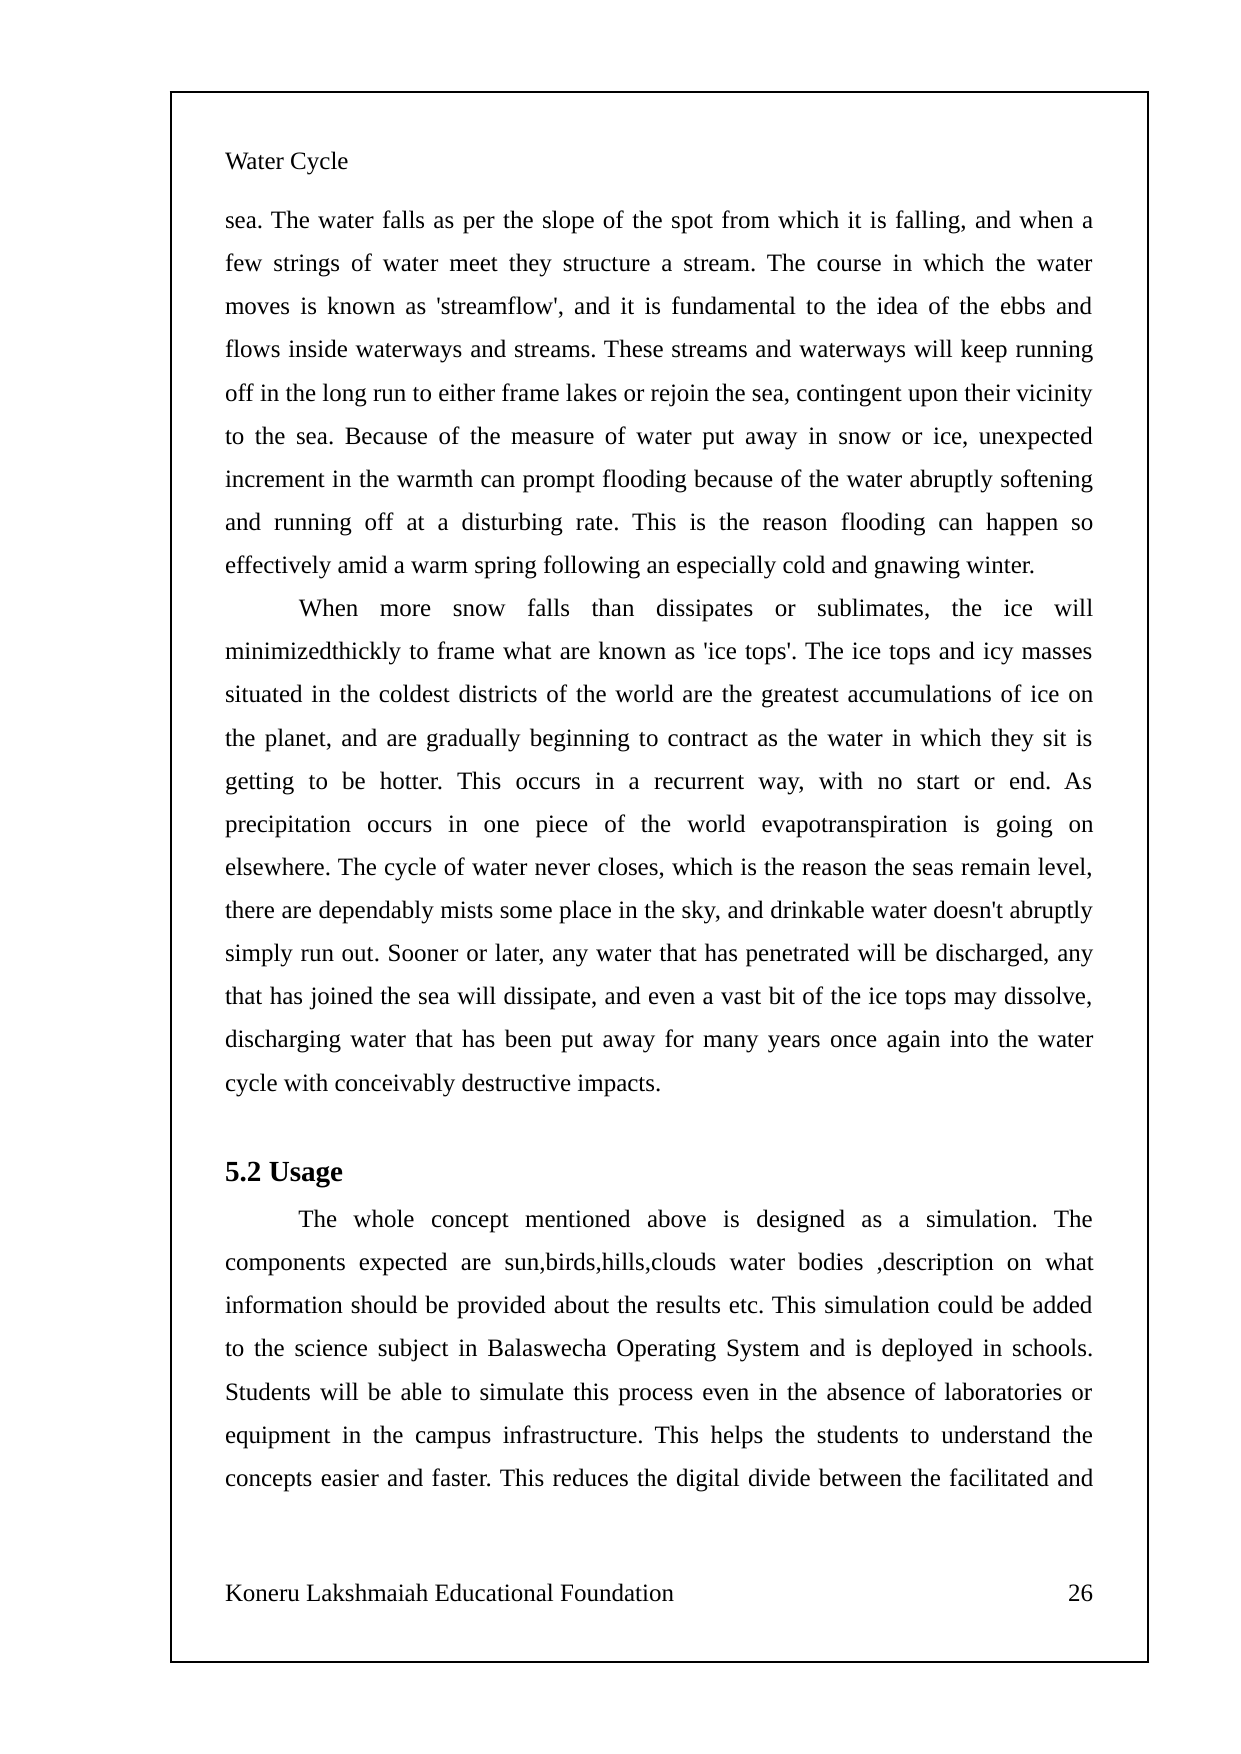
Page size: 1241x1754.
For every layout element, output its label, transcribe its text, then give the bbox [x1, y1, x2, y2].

text When more snow falls than dissipates or sublimates, the ice will minimizedthickly to frame what are known as 'ice tops'. The ice tops and icy masses situated in the coldest districts of the world are the greatest accumulations of ice on the planet, and are gradually beginning to contract as the water in which they sit is getting to be hotter. This occurs in a recurrent way, with no start or end. As precipitation occurs in one piece of the world evapotranspiration is going on elsewhere. The cycle of water never closes, which is the reason the seas remain level, there are dependably mists some place in the sky, and drinkable water doesn't abruptly simply run out. Sooner or later, any water that has penetrated will be discharged, any that has joined the sea will dissipate, and even a vast bit of the ice tops may dissolve, discharging water that has been put away for many years once again into the water cycle with conceivably destructive impacts. [225, 593, 1094, 1096]
text sea. The water falls as per the slope of the spot from which it is falling, and when a few strings of water meet they structure a stream. The course in which the water moves is known as 'streamflow', and it is fundamental to the idea of the ebbs and flows inside waterways and streams. These streams and waterways will keep running off in the long run to either frame lakes or rejoin the sea, contingent upon their vicinity to the sea. Because of the measure of water put away in snow or ice, unexpected increment in the warmth can prompt flooding because of the water abruptly softening and running off at a disturbing rate. This is the reason flooding can happen so effectively amid a warm spring following an especially cold and gnawing winter. [225, 205, 1094, 579]
text The whole concept mentioned above is designed as a simulation. The components expected are sun,birds,hills,clouds water bodies ,description on what information should be provided about the results etc. This simulation could be added to the science subject in Balaswecha Operating System and is deployed in schools. Students will be able to simulate this process even in the absence of laboratories or equipment in the campus infrastructure. This helps the students to understand the concepts easier and faster. This reduces the digital divide between the facilitated and [225, 1204, 1094, 1492]
text 5.2 Usage [225, 1154, 1094, 1187]
